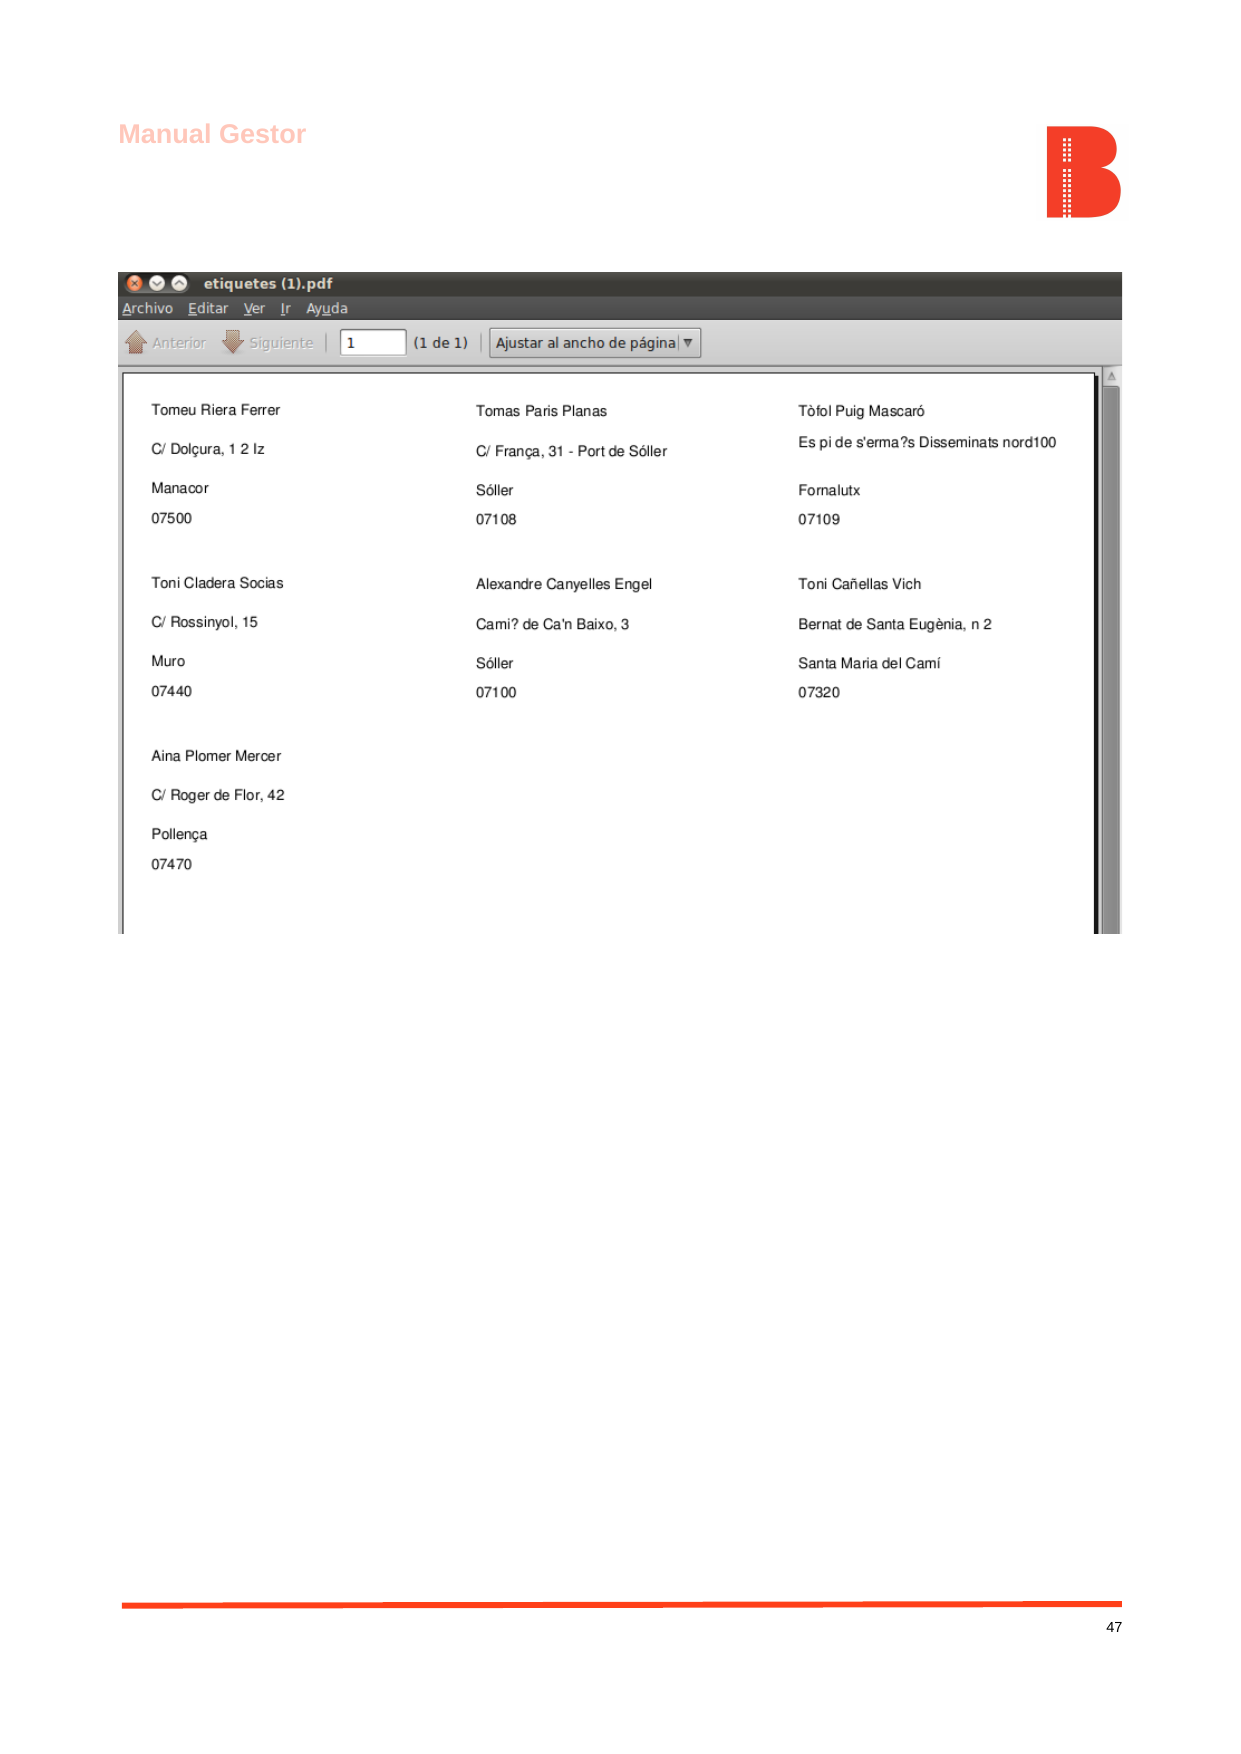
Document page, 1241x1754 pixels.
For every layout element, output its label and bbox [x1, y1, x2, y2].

picture [1036, 124, 1130, 221]
picture [118, 272, 1123, 934]
